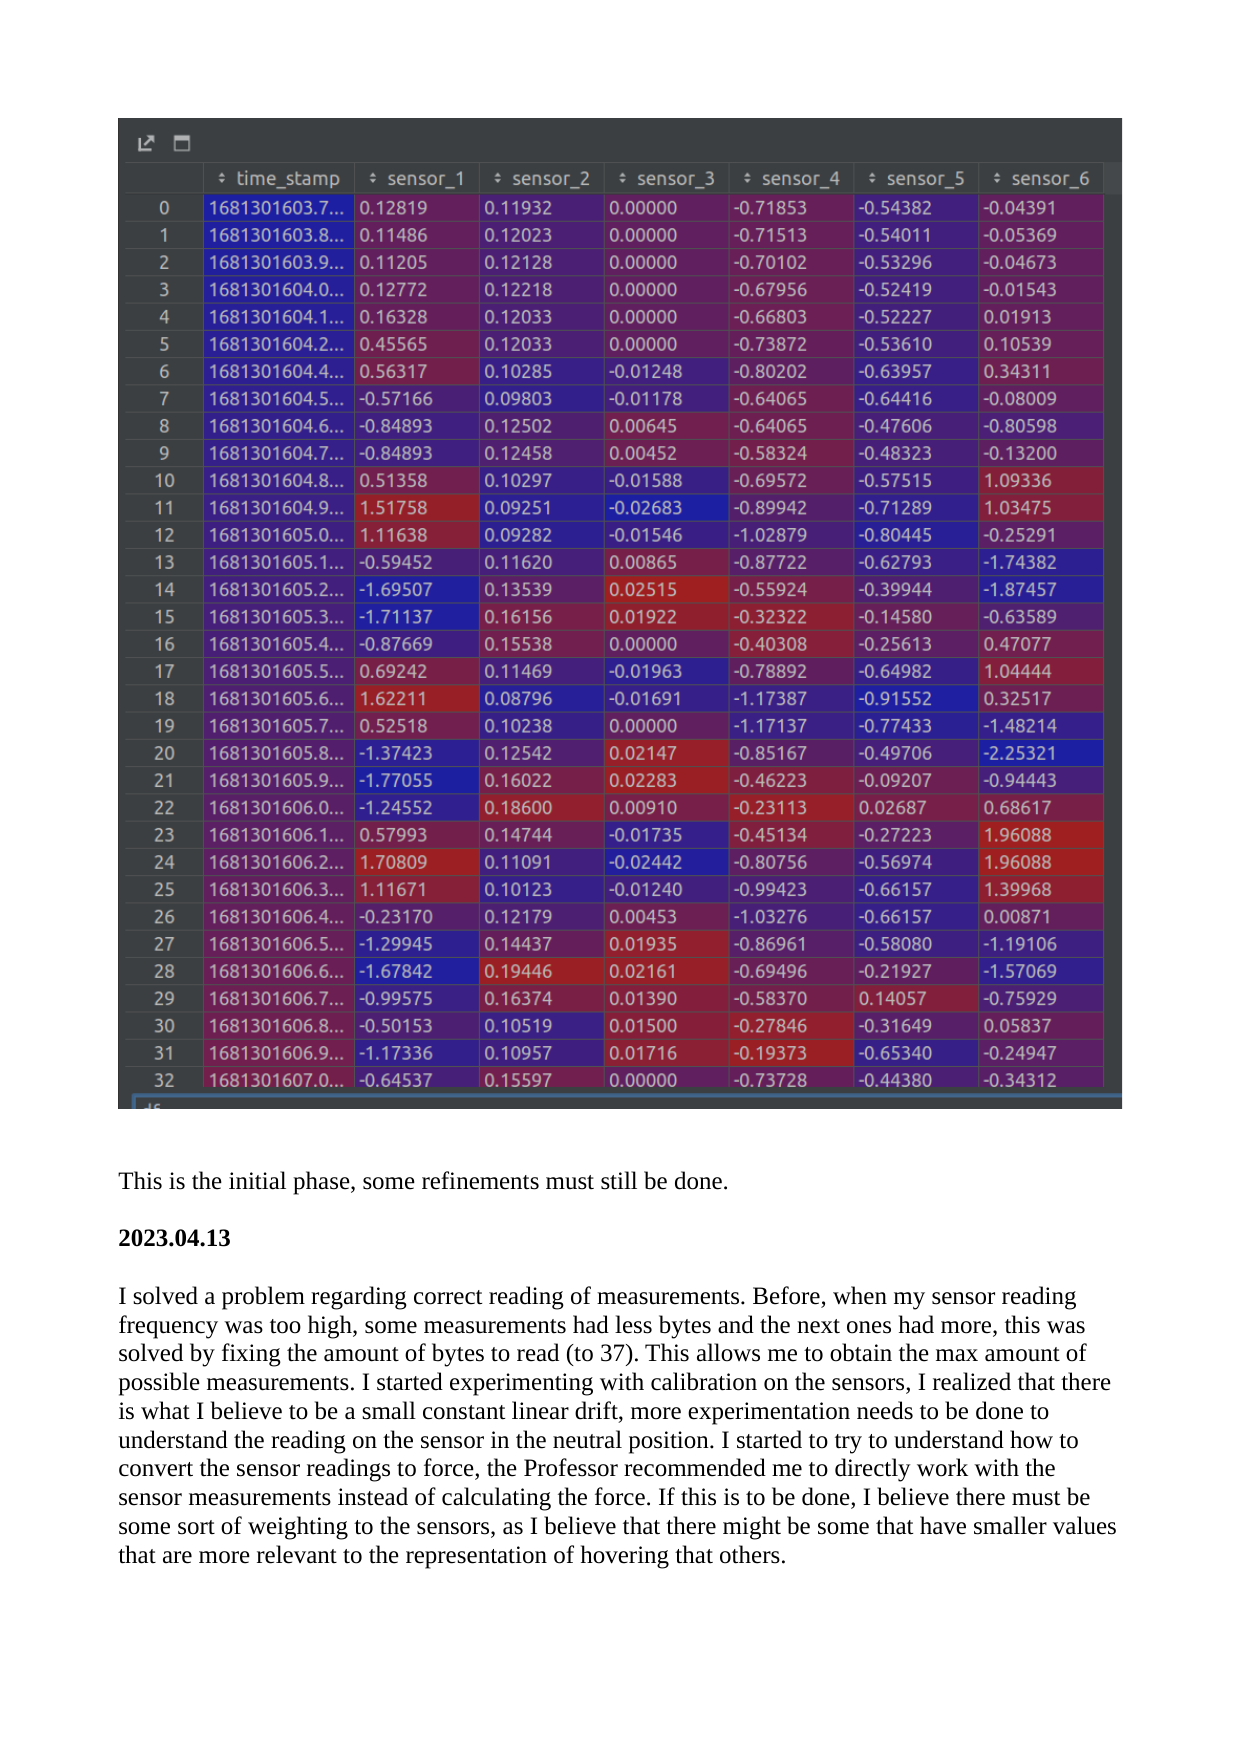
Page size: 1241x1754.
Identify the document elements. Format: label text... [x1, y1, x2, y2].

text I solved a problem regarding correct reading of measurements. Before, when my sensor reading frequency was too high, some measurements had less bytes and the next ones had more, this was solved by fixing the amount of bytes to read (to 37). This allows me to obtain the max amount of possible measurements. I started experimenting with calibration on the sensors, I realized that there is what I believe to be a small constant linear drift, more experimentation needs to be done to understand the reading on the sensor in the neutral position. I started to try to understand how to convert the sensor readings to force, the Professor recommended me to directly work with the sensor measurements instead of calculating the force. If this is to be done, I believe there must be some sort of weighting to the sensors, as I believe that there might be some that have smaller values that are more relevant to the representation of hovering that others. [118, 1281, 1122, 1568]
text 2023.04.13 [118, 1223, 1122, 1252]
text This is the initial phase, some refinements must still be done. [118, 1166, 1122, 1195]
picture [118, 118, 1123, 1109]
